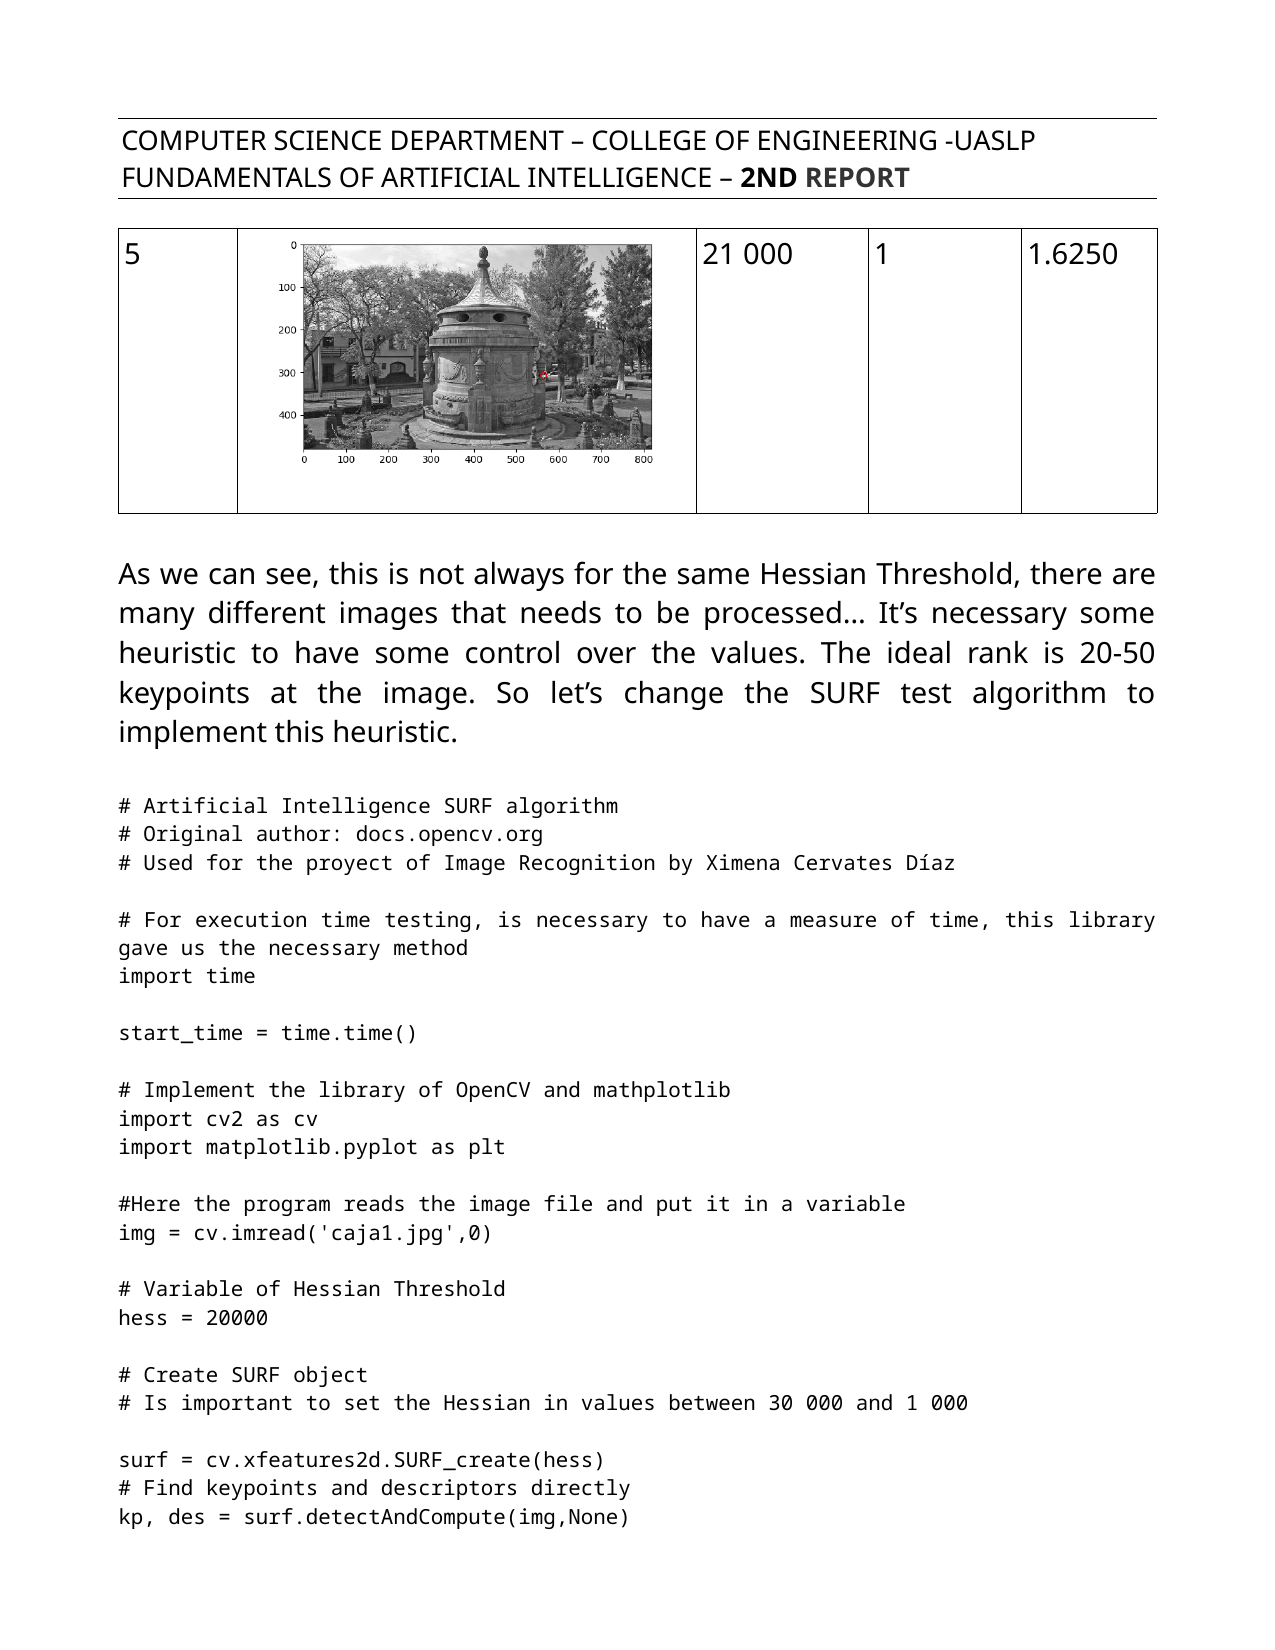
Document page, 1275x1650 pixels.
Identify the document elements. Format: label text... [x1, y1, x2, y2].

text img = cv.imread('caja1.jpg',0) [118, 1218, 1157, 1246]
text # Find keypoints and descriptors directly [118, 1473, 1157, 1502]
text surf = cv.xfeatures2d.SURF_create(hess) [118, 1445, 1157, 1473]
text # Is important to set the Hessian in values between 30 000 and 1 000 [118, 1388, 1157, 1417]
text As we can see, this is not always for the same Hessian Threshold, there are many different images that needs to be processed… It’s necessary some heuristic to have some control over the values. The ideal rank is 20-50 keypoints at the image. So let’s change the SURF test algorithm to implement this heuristic. [118, 553, 1157, 751]
table_cell 1.6250 [1022, 229, 1157, 513]
text import time [118, 962, 1157, 990]
text # Create SURF object [118, 1360, 1157, 1388]
text # Used for the proyect of Image Recognition by Ximena Cervates Díaz [118, 848, 1157, 876]
text import matplotlib.pyplot as plt [118, 1132, 1157, 1161]
text # Variable of Hessian Threshold [118, 1274, 1157, 1303]
text hess = 20000 [118, 1303, 1157, 1331]
text #Here the program reads the image file and put it in a variable [118, 1189, 1157, 1218]
table_cell 5 [119, 229, 237, 513]
table_cell [238, 229, 696, 513]
text kp, des = surf.detectAndCompute(img,None) [118, 1502, 1157, 1530]
text # For execution time testing, is necessary to have a measure of time, this library gave us the necessary method [118, 905, 1157, 962]
text start_time = time.time() [118, 1018, 1157, 1047]
text # Implement the library of OpenCV and mathplotlib [118, 1075, 1157, 1104]
table_cell 1 [869, 229, 1021, 513]
text # Artificial Intelligence SURF algorithm [118, 791, 1157, 819]
table_cell 21 000 [697, 229, 868, 513]
text # Original author: docs.opencv.org [118, 819, 1157, 848]
picture [274, 233, 659, 468]
text import cv2 as cv [118, 1104, 1157, 1132]
